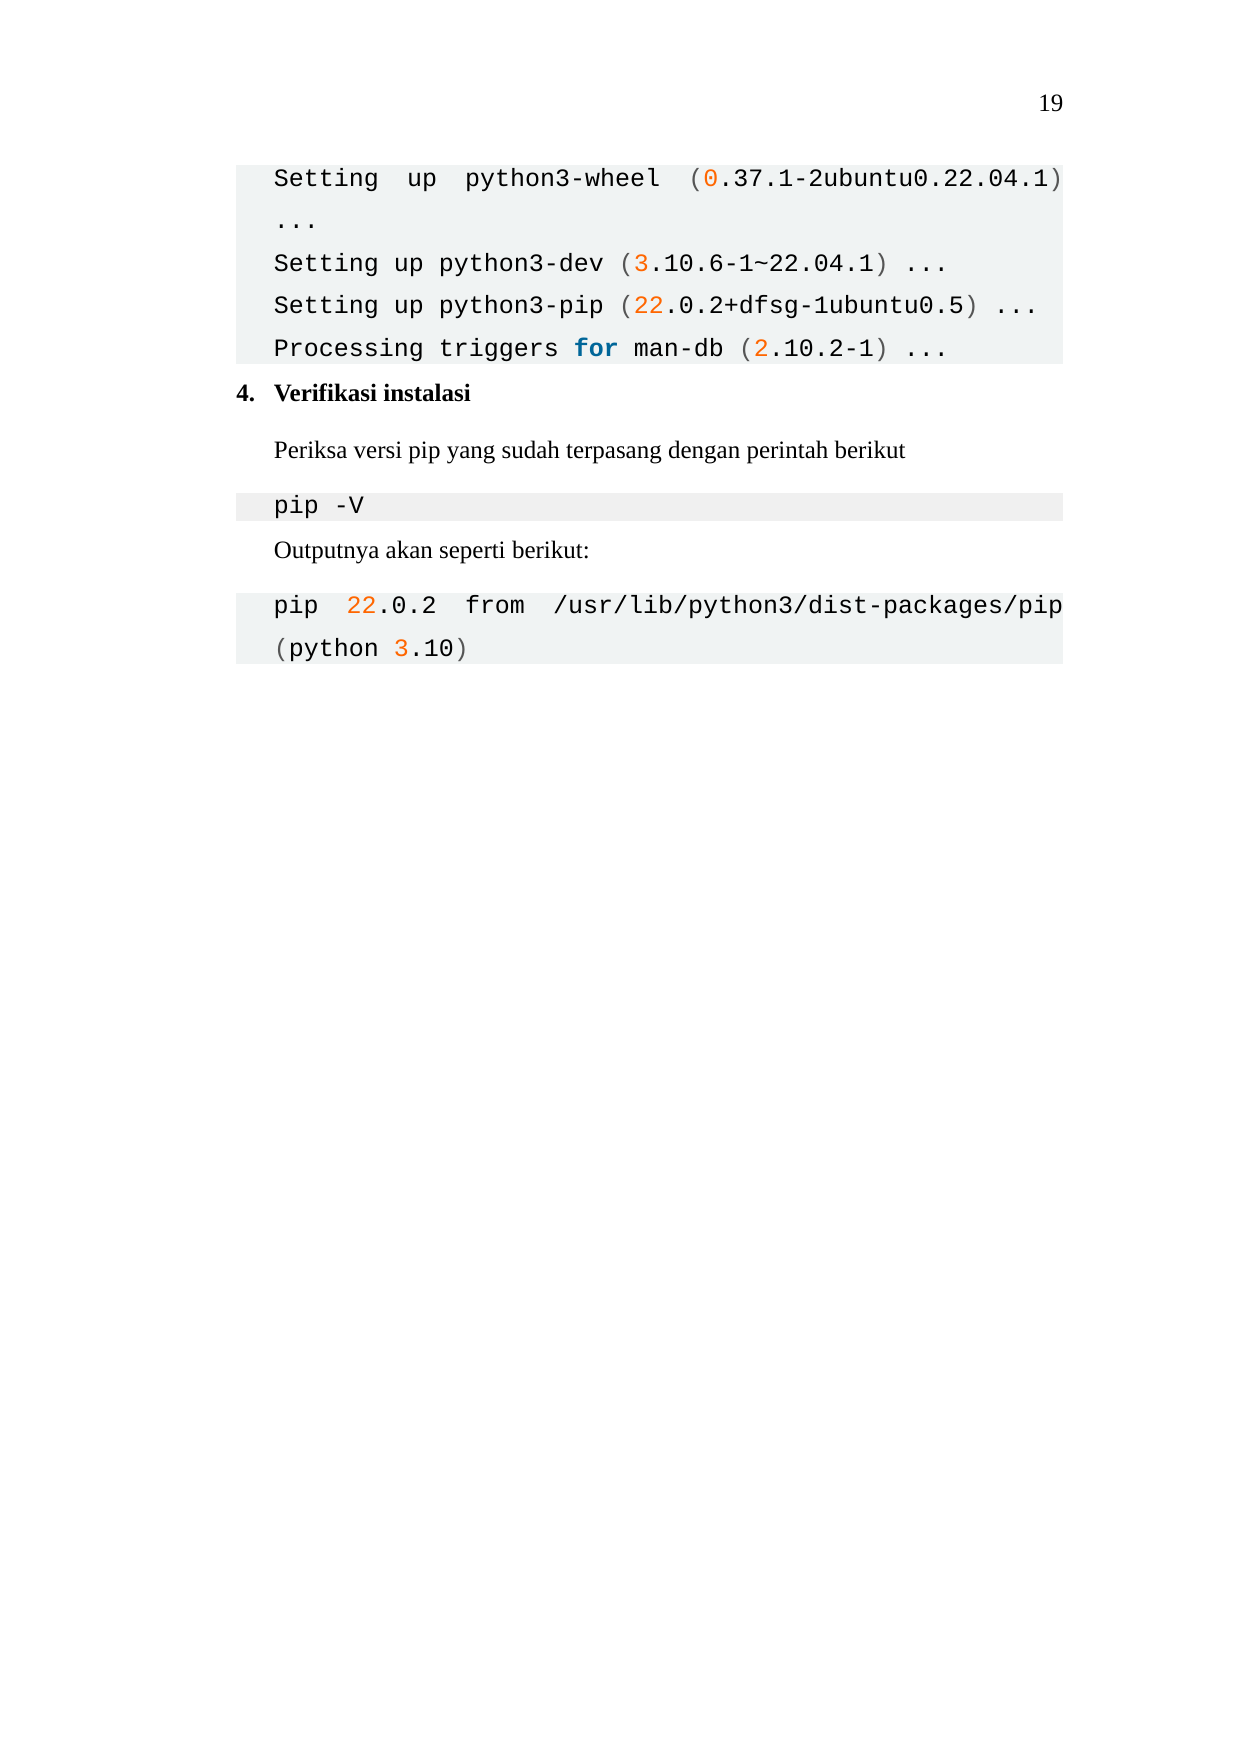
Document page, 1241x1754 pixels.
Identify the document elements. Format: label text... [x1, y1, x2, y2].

list Setting up python3-wheel (0.37.1-2ubuntu0.22.04.1) ... [236, 165, 1063, 236]
list Periksa versi pip yang sudah terpasang dengan perintah berikut [236, 435, 1063, 464]
text pip -V [236, 493, 1063, 521]
list Verifikasi instalasi [236, 378, 1063, 407]
text pip 22.0.2 from /usr/lib/python3/dist-packages/pip (python 3.10) [236, 593, 1063, 664]
list Setting up python3-pip (22.0.2+dfsg-1ubuntu0.5) ... [236, 293, 1063, 321]
list Setting up python3-dev (3.10.6-1~22.04.1) ... [236, 250, 1063, 279]
list Processing triggers for man-db (2.10.2-1) ... [236, 335, 1063, 364]
text Outputnya akan seperti berikut: [236, 535, 1063, 564]
